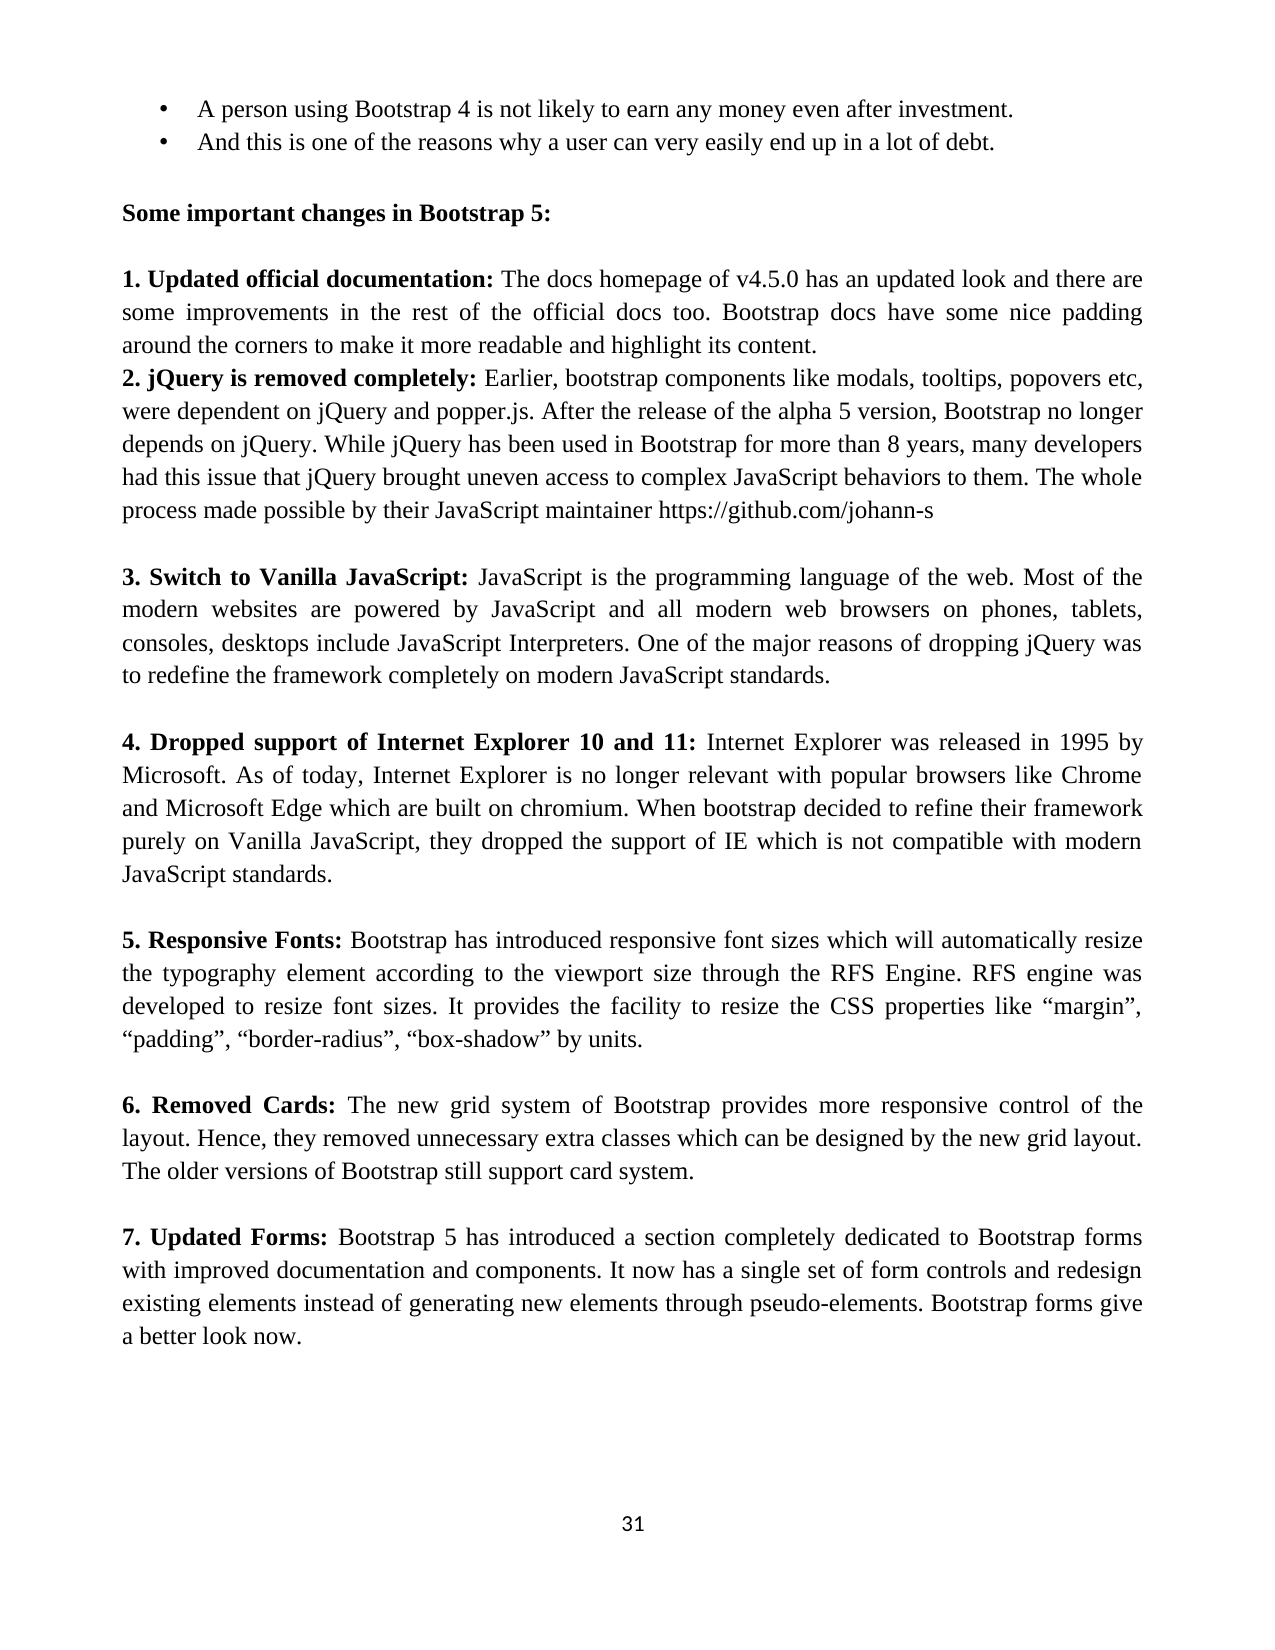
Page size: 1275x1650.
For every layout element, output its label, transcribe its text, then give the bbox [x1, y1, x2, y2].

text 5. Responsive Fonts: Bootstrap has introduced responsive font sizes which will automatically resize the typography element according to the viewport size through the RFS Engine. RFS engine was developed to resize font sizes. It provides the facility to resize the CSS properties like “margin”, “padding”, “border-radius”, “box-shadow” by units. [122, 925, 1144, 1053]
text Some important changes in Bootstrap 5: [122, 198, 1144, 227]
text 6. Removed Cards: The new grid system of Bootstrap provides more responsive control of the layout. Hence, they removed unnecessary extra classes which can be designed by the new grid layout. The older versions of Bootstrap still support card system. [122, 1090, 1144, 1185]
text 1. Updated official documentation: The docs homepage of v4.5.0 has an updated look and there are some improvements in the rest of the official docs too. Bootstrap docs have some nice padding around the corners to make it more readable and highlight its content. [122, 264, 1144, 359]
list And this is one of the reasons why a user can very easily end up in a lot of debt. [159, 127, 1144, 156]
text 2. jQuery is removed completely: Earlier, bootstrap components like modals, tooltips, popovers etc, were dependent on jQuery and popper.js. After the release of the alpha 5 version, Bootstrap no longer depends on jQuery. While jQuery has been used in Bootstrap for more than 8 years, many developers had this issue that jQuery brought uneven access to complex JavaScript behaviors to them. The whole process made possible by their JavaScript maintainer https://github.com/johann-s [122, 363, 1144, 524]
text 3. Switch to Vanilla JavaScript: JavaScript is the programming language of the web. Most of the modern websites are powered by JavaScript and all modern web browsers on phones, tablets, consoles, desktops include JavaScript Interpreters. One of the major reasons of dropping jQuery was to redefine the framework completely on modern JavaScript standards. [122, 562, 1144, 689]
list A person using Bootstrap 4 is not likely to earn any money even after investment. [159, 94, 1144, 122]
text 4. Dropped support of Internet Explorer 10 and 11: Internet Explorer was released in 1995 by Microsoft. As of today, Internet Explorer is no longer relevant with popular browsers like Chrome and Microsoft Edge which are built on chromium. When bootstrap decided to refine their framework purely on Vanilla JavaScript, they dropped the support of IE which is not compatible with modern JavaScript standards. [122, 727, 1144, 887]
text 7. Updated Forms: Bootstrap 5 has introduced a section completely dedicated to Bootstrap forms with improved documentation and components. It now has a single set of form controls and redesign existing elements instead of generating new elements through pseudo-elements. Bootstrap forms give a better look now. [122, 1222, 1144, 1350]
